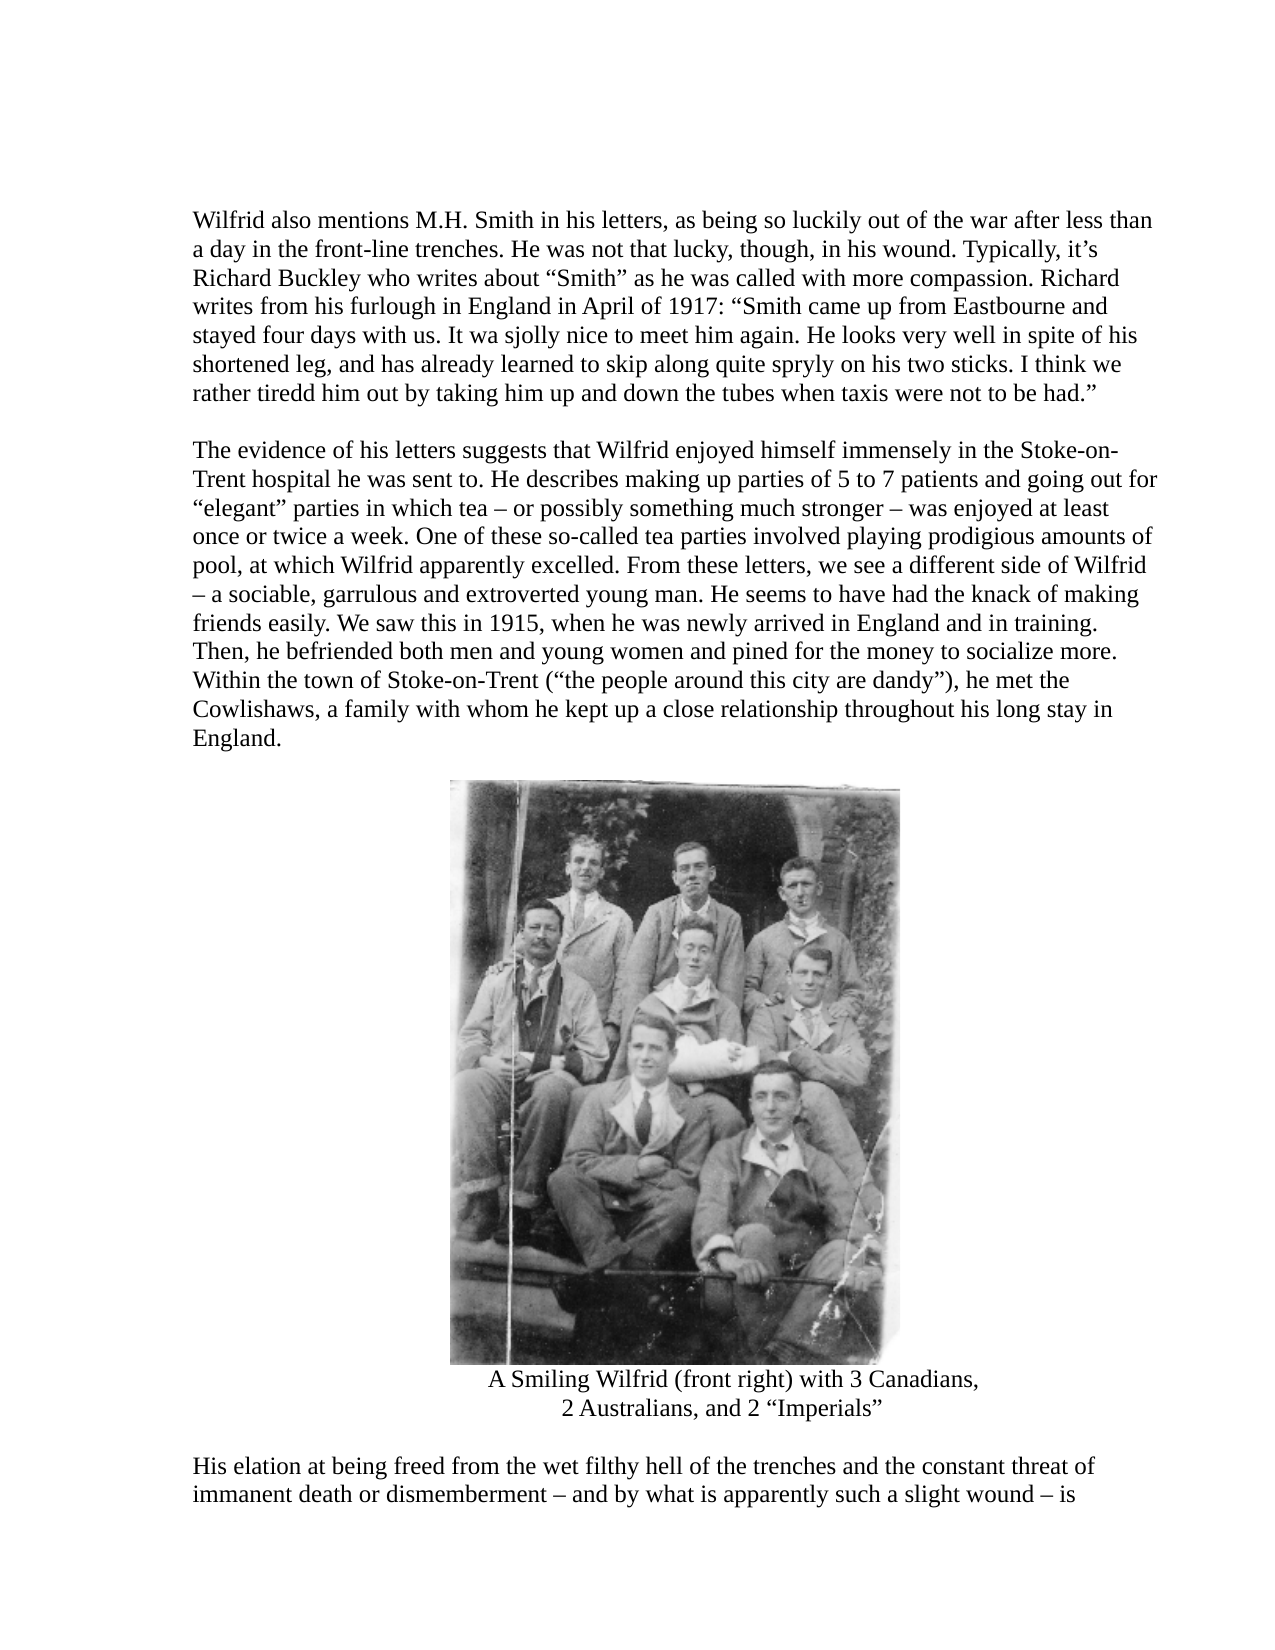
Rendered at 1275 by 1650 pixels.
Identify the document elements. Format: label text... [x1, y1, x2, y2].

text 2 Australians, and 2 “Imperials” [192, 1393, 1158, 1422]
text His elation at being freed from the wet filthy hell of the trenches and the constant threat of immanent death or dismemberment – and by what is apparently such a slight wound – is [192, 1451, 1158, 1508]
picture [450, 780, 901, 1365]
text The evidence of his letters suggests that Wilfrid enjoyed himself immensely in the Stoke-on-Trent hospital he was sent to. He describes making up parties of 5 to 7 patients and going out for “elegant” parties in which tea – or possibly something much stronger – was enjoyed at least once or twice a week. One of these so-called tea parties involved playing prodigious amounts of pool, at which Wilfrid apparently excelled. From these letters, we see a different side of Wilfrid – a sociable, garrulous and extroverted young man. He seems to have had the knack of making friends easily. We saw this in 1915, when he was newly arrived in England and in training. Then, he befriended both men and young women and pined for the money to socialize more. Within the town of Stoke-on-Trent (“the people around this city are dandy”), he met the Cowlishaws, a family with whom he kept up a close relationship throughout his long stay in England. [192, 435, 1158, 751]
text Wilfrid also mentions M.H. Smith in his letters, as being so luckily out of the war after less than a day in the front-line trenches. He was not that lucky, though, in his wound. Typically, it’s Richard Buckley who writes about “Smith” as he was called with more compassion. Richard writes from his furlough in England in April of 1917: “Smith came up from Eastbourne and stayed four days with us. It wa sjolly nice to meet him again. He looks very well in spite of his shortened leg, and has already learned to skip along quite spryly on his two sticks. I think we rather tiredd him out by taking him up and down the tubes when taxis were not to be had.” [192, 205, 1158, 406]
text A Smiling Wilfrid (front right) with 3 Canadians, [192, 780, 1158, 1393]
